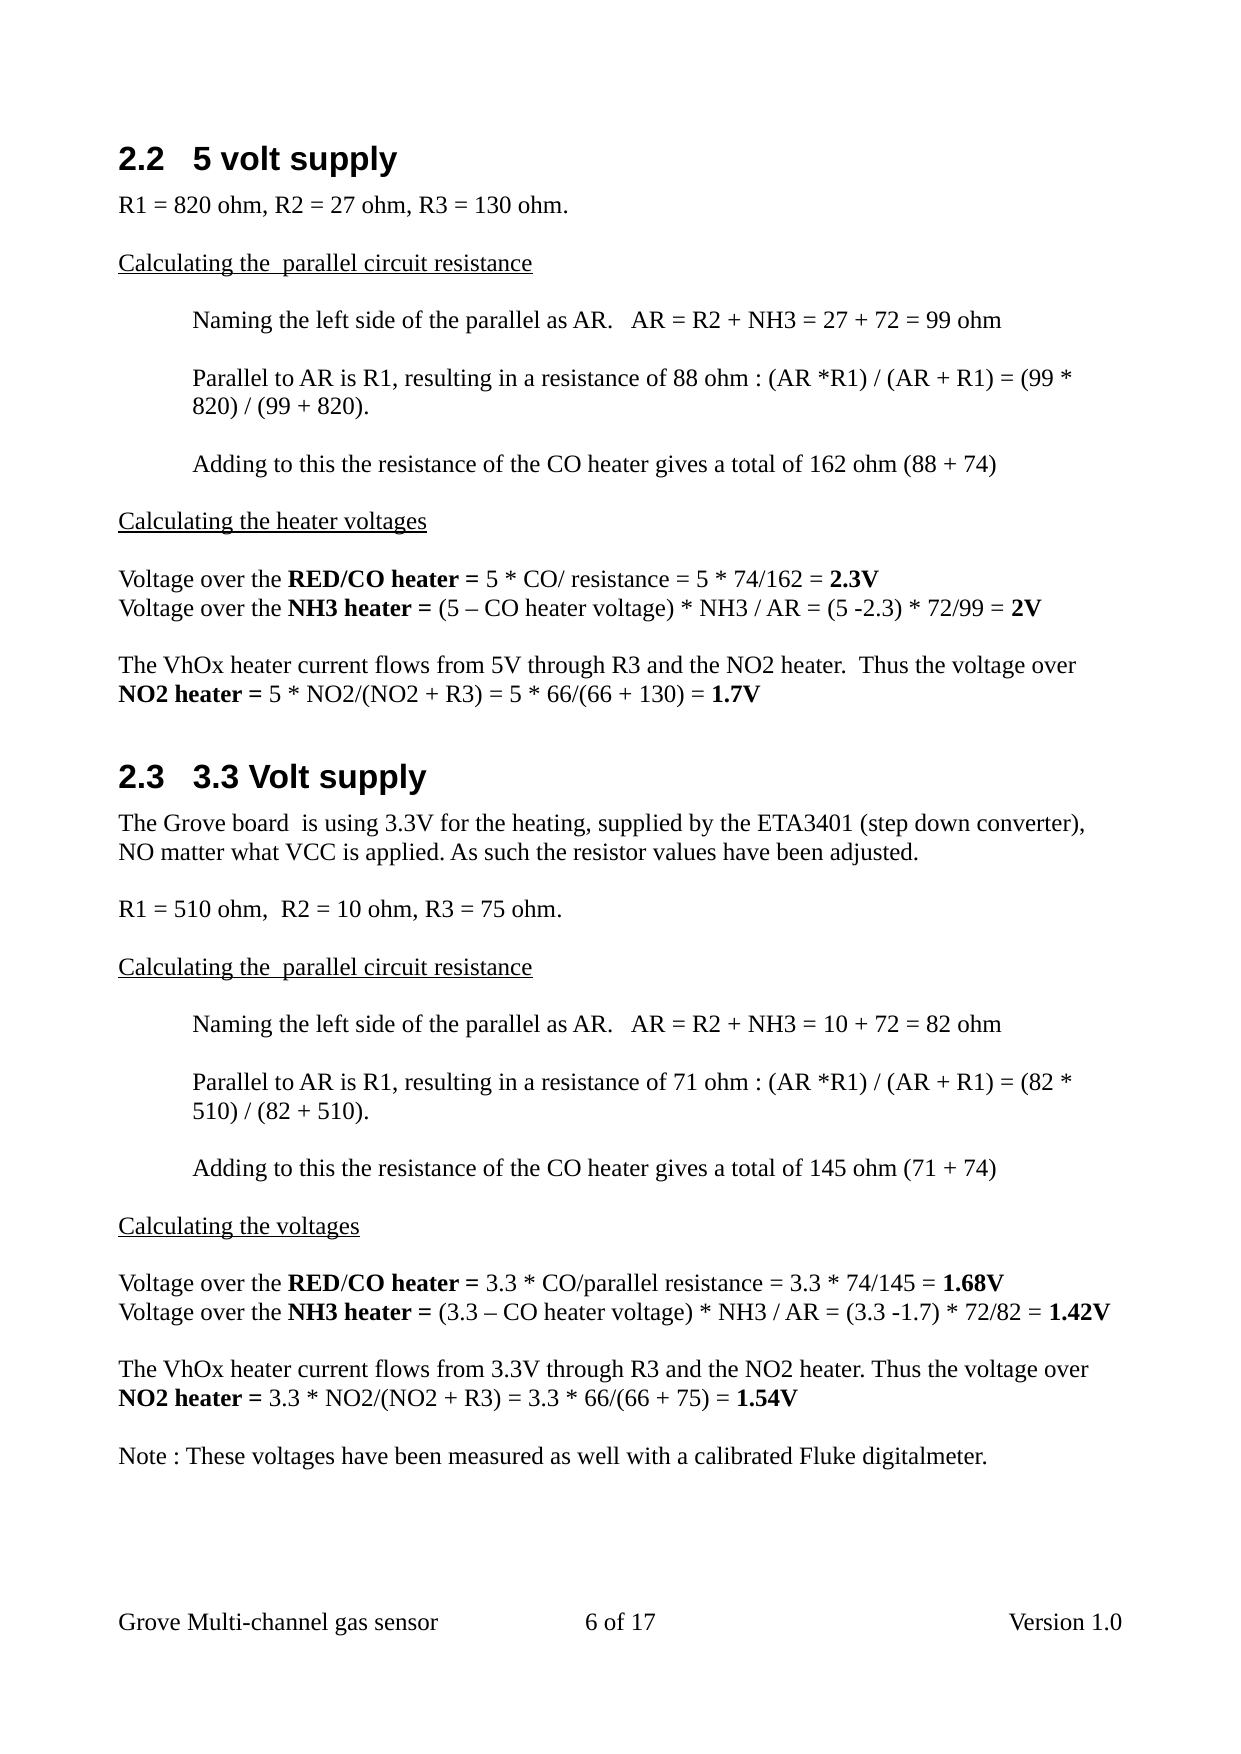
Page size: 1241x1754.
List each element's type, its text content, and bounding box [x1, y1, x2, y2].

text Note : These voltages have been measured as well with a calibrated Fluke digitalmeter. [118, 1441, 1122, 1469]
text The VhOx heater current flows from 5V through R3 and the NO2 heater. Thus the voltage over NO2 heater = 5 * NO2/(NO2 + R3) = 5 * 66/(66 + 130) = 1.7V [118, 650, 1122, 708]
text Calculating the heater voltages [118, 506, 1122, 535]
text Voltage over the NH3 heater = (5 – CO heater voltage) * NH3 / AR = (5 -2.3) * 72/99 = 2V [118, 593, 1122, 621]
subtitle 2.2 5 volt supply [118, 139, 1122, 178]
text Adding to this the resistance of the CO heater gives a total of 162 ohm (88 + 74) [192, 449, 1122, 478]
text Adding to this the resistance of the CO heater gives a total of 145 ohm (71 + 74) [192, 1153, 1122, 1182]
text The VhOx heater current flows from 3.3V through R3 and the NO2 heater. Thus the voltage over NO2 heater = 3.3 * NO2/(NO2 + R3) = 3.3 * 66/(66 + 75) = 1.54V [118, 1354, 1122, 1412]
text Naming the left side of the parallel as AR. AR = R2 + NH3 = 10 + 72 = 82 ohm [192, 1009, 1122, 1038]
text Naming the left side of the parallel as AR. AR = R2 + NH3 = 27 + 72 = 99 ohm [192, 305, 1122, 334]
text Parallel to AR is R1, resulting in a resistance of 88 ohm : (AR *R1) / (AR + R1) = (99 * 820) / (99 + 820). [192, 363, 1122, 420]
text Voltage over the RED/CO heater = 3.3 * CO/parallel resistance = 3.3 * 74/145 = 1.68V [118, 1268, 1122, 1297]
text The Grove board is using 3.3V for the heating, supplied by the ETA3401 (step down converter), NO matter what VCC is applied. As such the resistor values have been adjusted. [118, 808, 1122, 866]
text Calculating the voltages [118, 1211, 1122, 1239]
text Calculating the parallel circuit resistance [118, 952, 1122, 981]
text Calculating the parallel circuit resistance [118, 248, 1122, 276]
subtitle 2.3 3.3 Volt supply [118, 757, 1122, 796]
text Voltage over the NH3 heater = (3.3 – CO heater voltage) * NH3 / AR = (3.3 -1.7) * 72/82 = 1.42V [118, 1297, 1122, 1326]
text Voltage over the RED/CO heater = 5 * CO/ resistance = 5 * 74/162 = 2.3V [118, 564, 1122, 593]
text R1 = 510 ohm, R2 = 10 ohm, R3 = 75 ohm. [118, 894, 1122, 923]
text R1 = 820 ohm, R2 = 27 ohm, R3 = 130 ohm. [118, 190, 1122, 219]
text Parallel to AR is R1, resulting in a resistance of 71 ohm : (AR *R1) / (AR + R1) = (82 * 510) / (82 + 510). [192, 1067, 1122, 1124]
